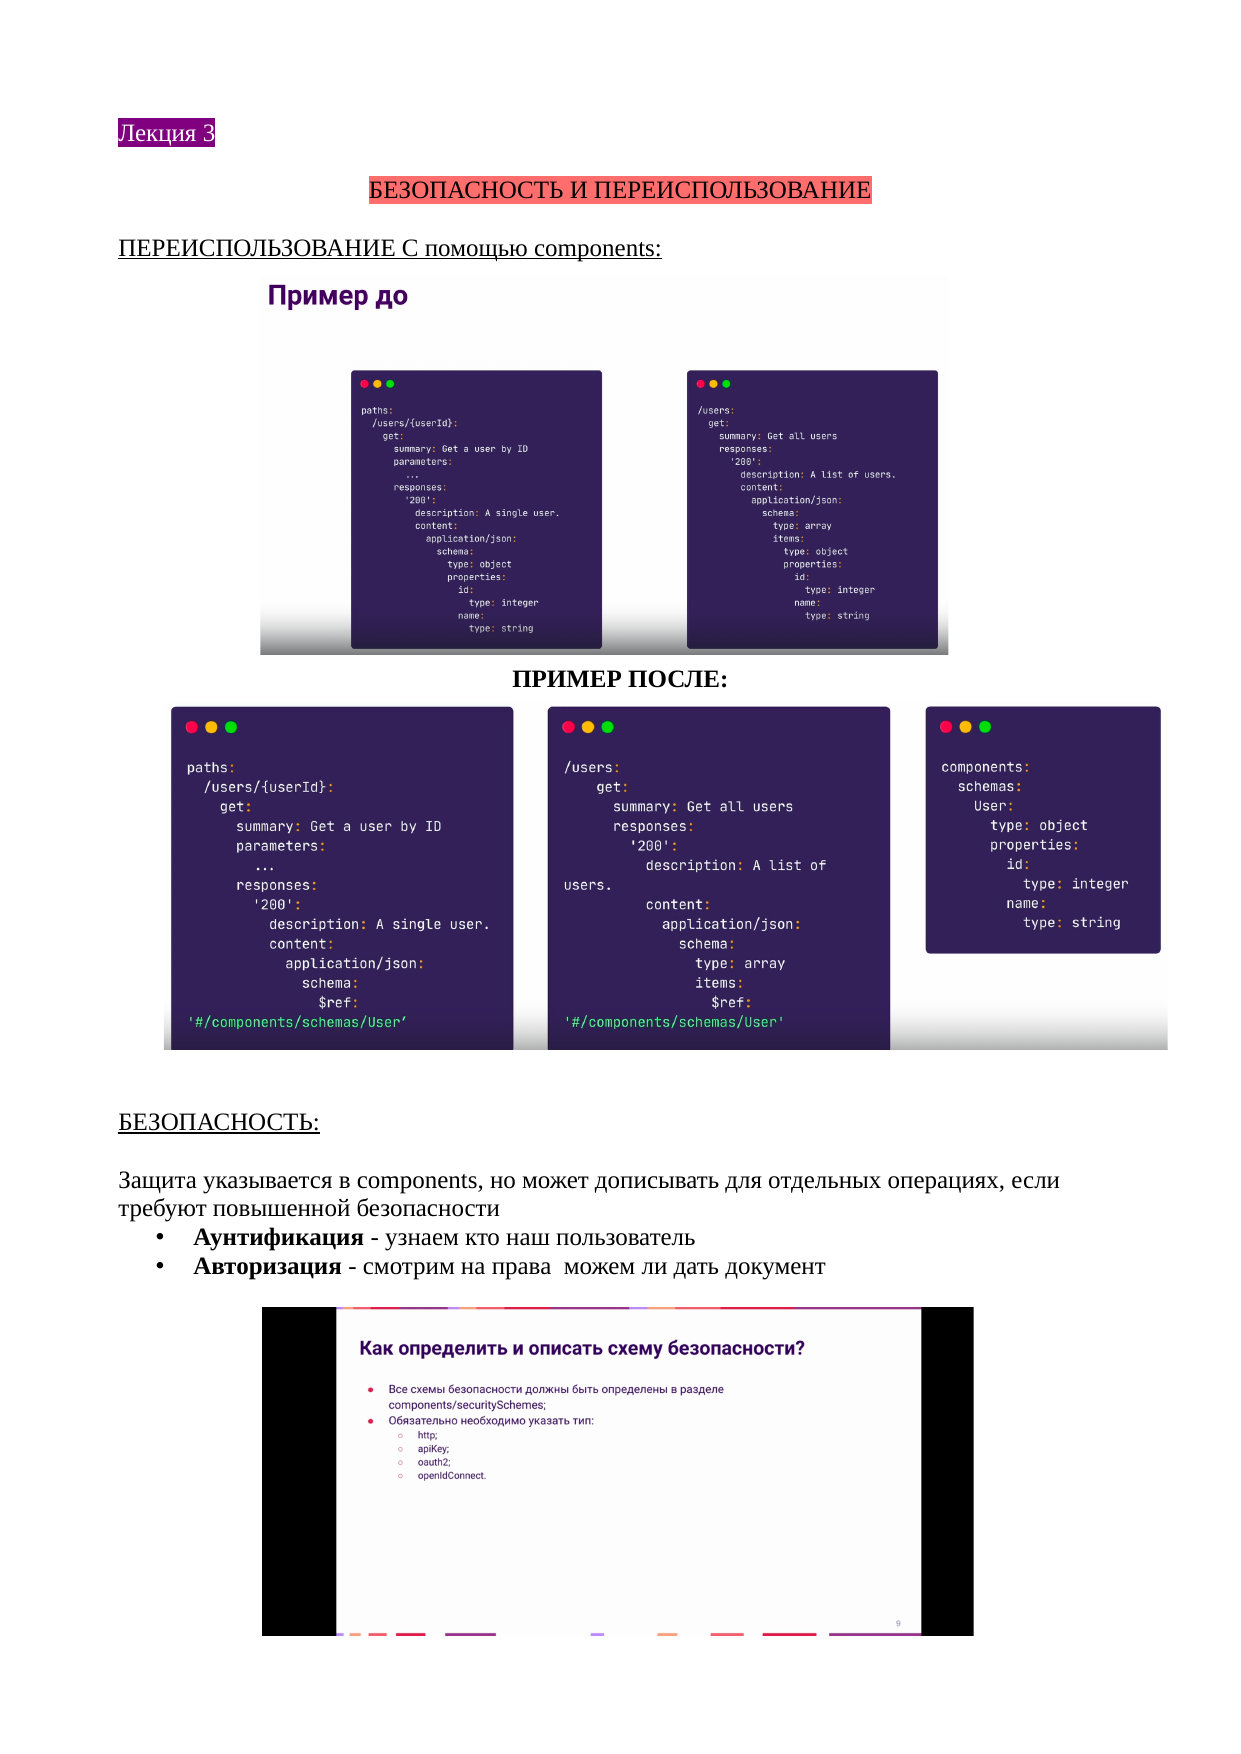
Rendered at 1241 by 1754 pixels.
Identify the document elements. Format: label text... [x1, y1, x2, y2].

text Защита указывается в components, но может дописывать для отдельных операциях, если требуют повышенной безопасности [118, 1165, 1122, 1222]
list Аунтификация - узнаем кто наш пользователь [156, 1222, 1122, 1251]
text Лекция 3 [118, 118, 1122, 147]
text БЕЗОПАСНОСТЬ И ПЕРЕИСПОЛЬЗОВАНИЕ [118, 176, 1122, 204]
text БЕЗОПАСНОСТЬ: [118, 1107, 1122, 1136]
list Авторизация - смотрим на права можем ли дать документ [156, 1251, 1122, 1280]
picture [163, 701, 1168, 1050]
picture [260, 276, 949, 655]
text ПЕРЕИСПОЛЬЗОВАНИЕ С помощью components: [118, 233, 1122, 262]
text ПРИМЕР ПОСЛЕ: [118, 664, 1122, 693]
picture [262, 1307, 974, 1636]
